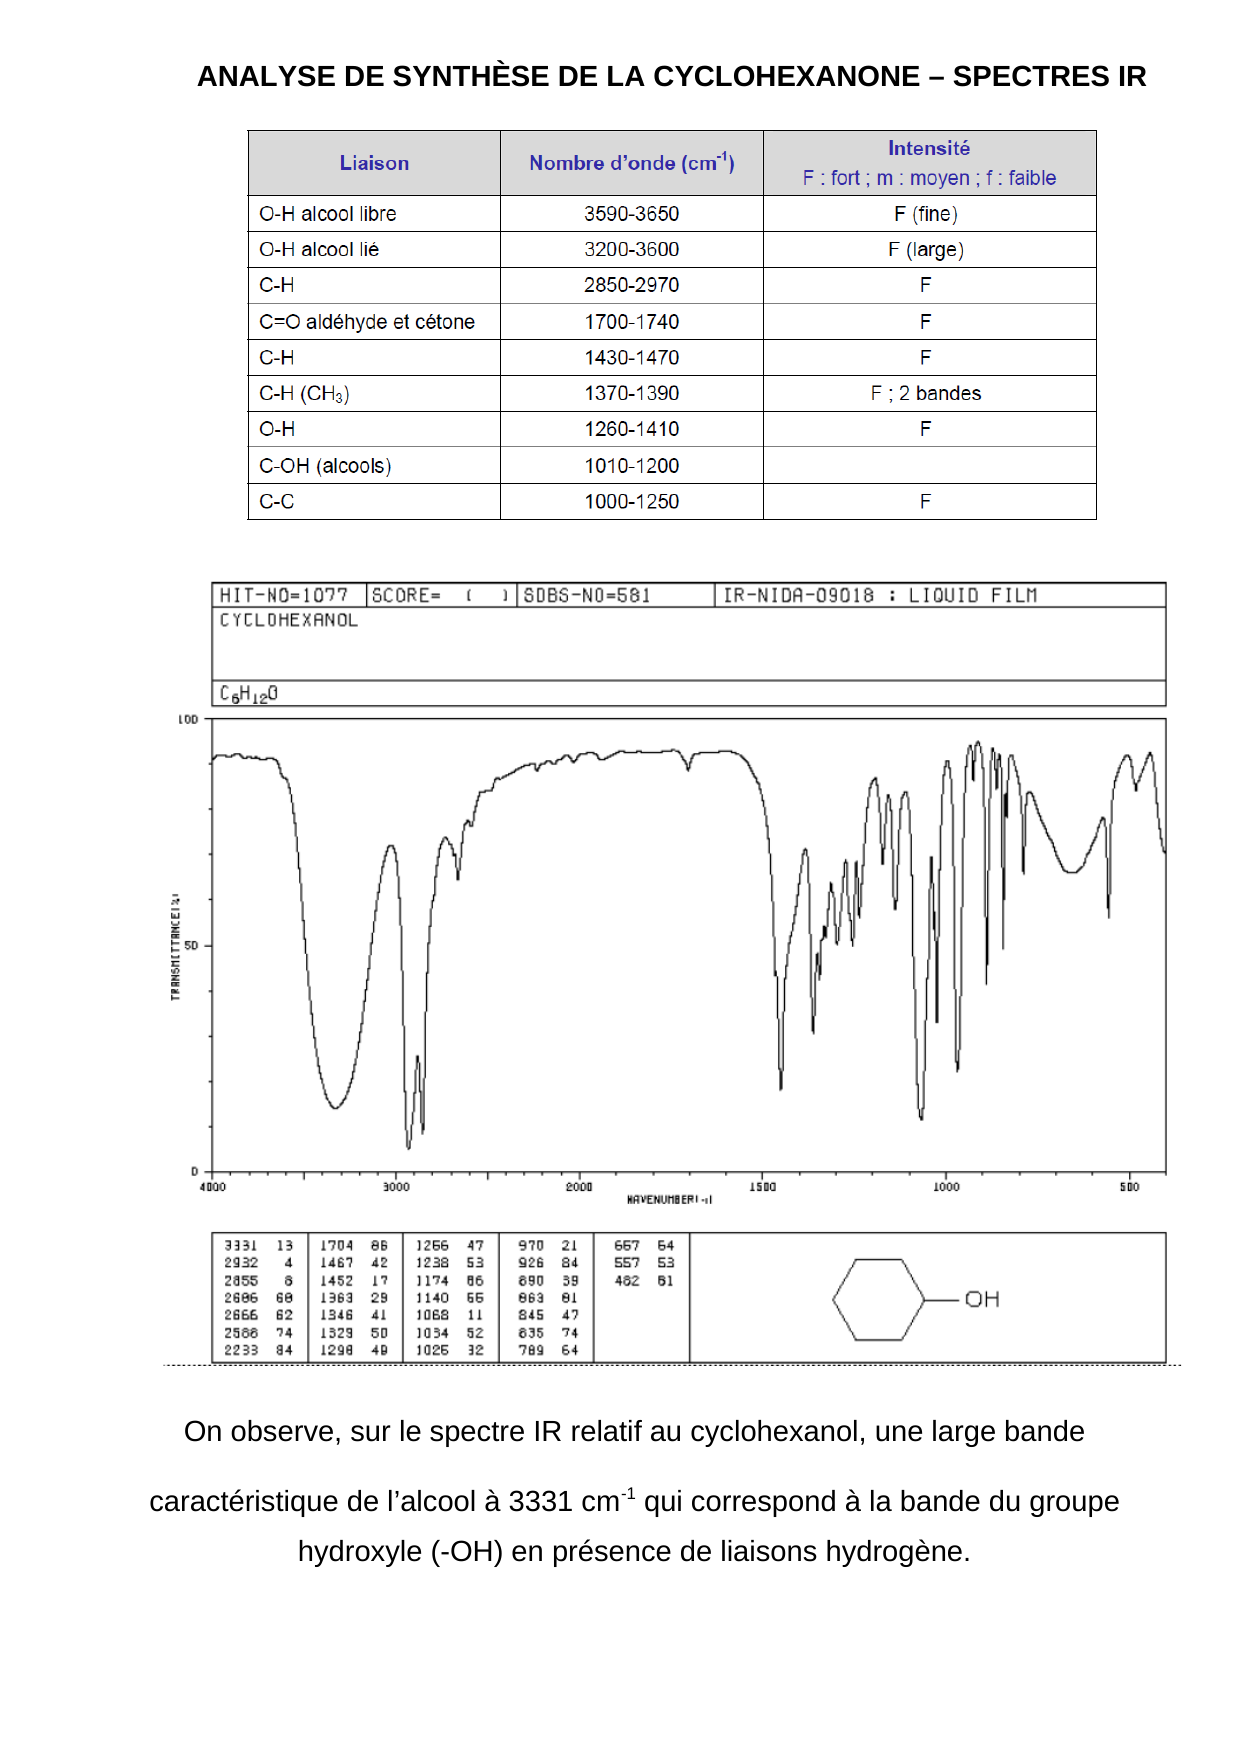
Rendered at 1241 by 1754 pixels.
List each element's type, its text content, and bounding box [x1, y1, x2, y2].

text On observe, sur le spectre IR relatif au cyclohexanol, une large bande caractéristique de l’alcool à 3331 cm-1 qui correspond à la bande du groupe hydroxyle (-OH) en présence de liaisons hydrogène. [88, 1413, 1181, 1568]
picture [163, 569, 1182, 1366]
picture [245, 126, 1099, 522]
list Analyse de synthèse de la cyclohexanone – spectres IR [163, 59, 1181, 93]
